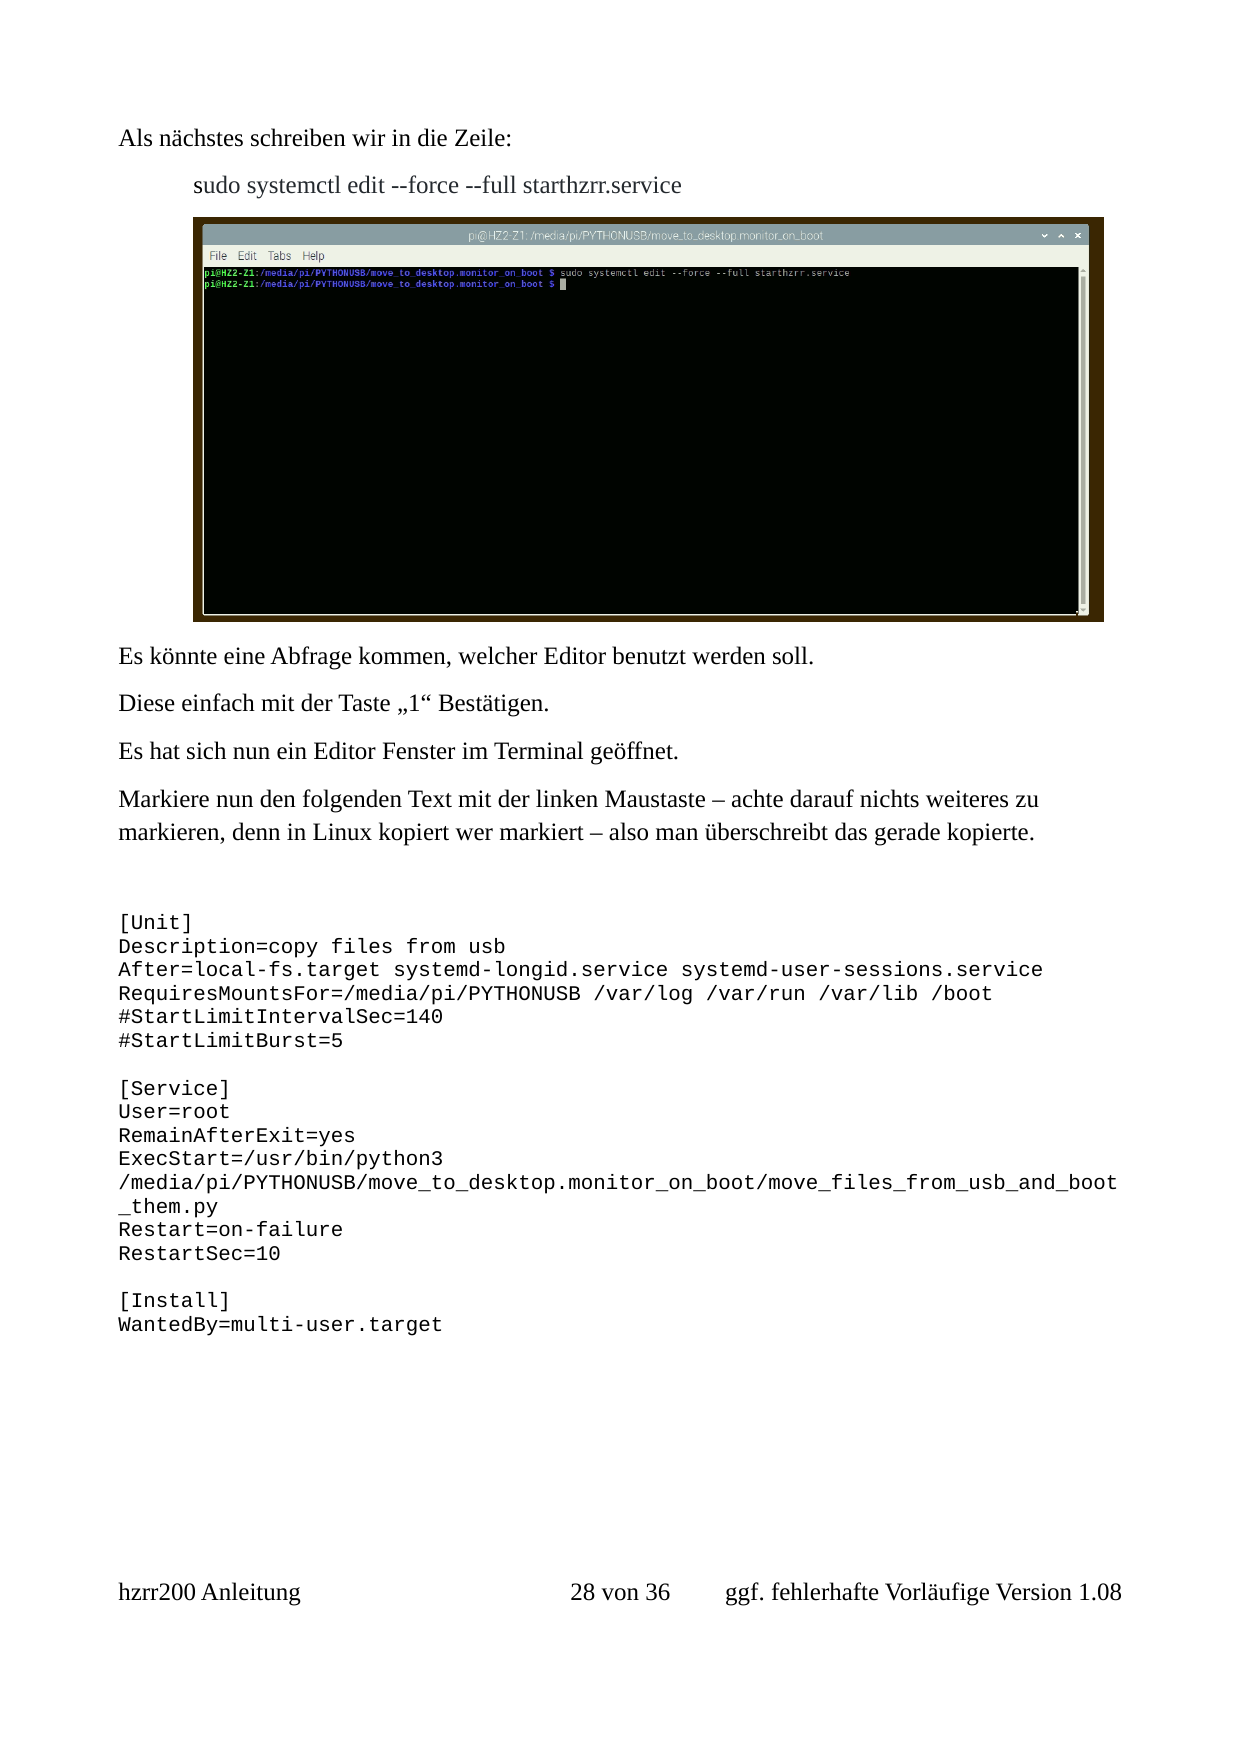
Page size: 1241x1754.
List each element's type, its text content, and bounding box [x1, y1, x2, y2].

text RequiresMountsFor=/media/pi/PYTHONUSB /var/log /var/run /var/lib /boot [118, 983, 1122, 1007]
text [Service] [118, 1077, 1122, 1101]
text sudo systemctl edit --force --full starthzrr.service [118, 170, 1122, 199]
text #StartLimitBurst=5 [118, 1030, 1122, 1054]
text [Unit] [118, 912, 1122, 936]
text Diese einfach mit der Taste „1“ Bestätigen. [118, 688, 1122, 717]
text After=local-fs.target systemd-longid.service systemd-user-sessions.service [118, 959, 1122, 983]
text Es könnte eine Abfrage kommen, welcher Editor benutzt werden soll. [118, 641, 1122, 670]
text [Install] [118, 1290, 1122, 1314]
text RestartSec=10 [118, 1243, 1122, 1267]
text Markiere nun den folgenden Text mit der linken Maustaste – achte darauf nichts weiteres zu markieren, denn in Linux kopiert wer markiert – also man überschreibt das gerade kopierte. [118, 784, 1122, 846]
text WantedBy=multi-user.target [118, 1314, 1122, 1338]
text Es hat sich nun ein Editor Fenster im Terminal geöffnet. [118, 736, 1122, 765]
text #StartLimitIntervalSec=140 [118, 1007, 1122, 1030]
text ExecStart=/usr/bin/python3 /media/pi/PYTHONUSB/move_to_desktop.monitor_on_boot/move_files_from_usb_and_boot_them.py [118, 1148, 1122, 1219]
text Description=copy files from usb [118, 936, 1122, 959]
text Als nächstes schreiben wir in die Zeile: [118, 123, 1122, 151]
text RemainAfterExit=yes [118, 1125, 1122, 1148]
text Restart=on-failure [118, 1219, 1122, 1243]
text User=root [118, 1101, 1122, 1125]
